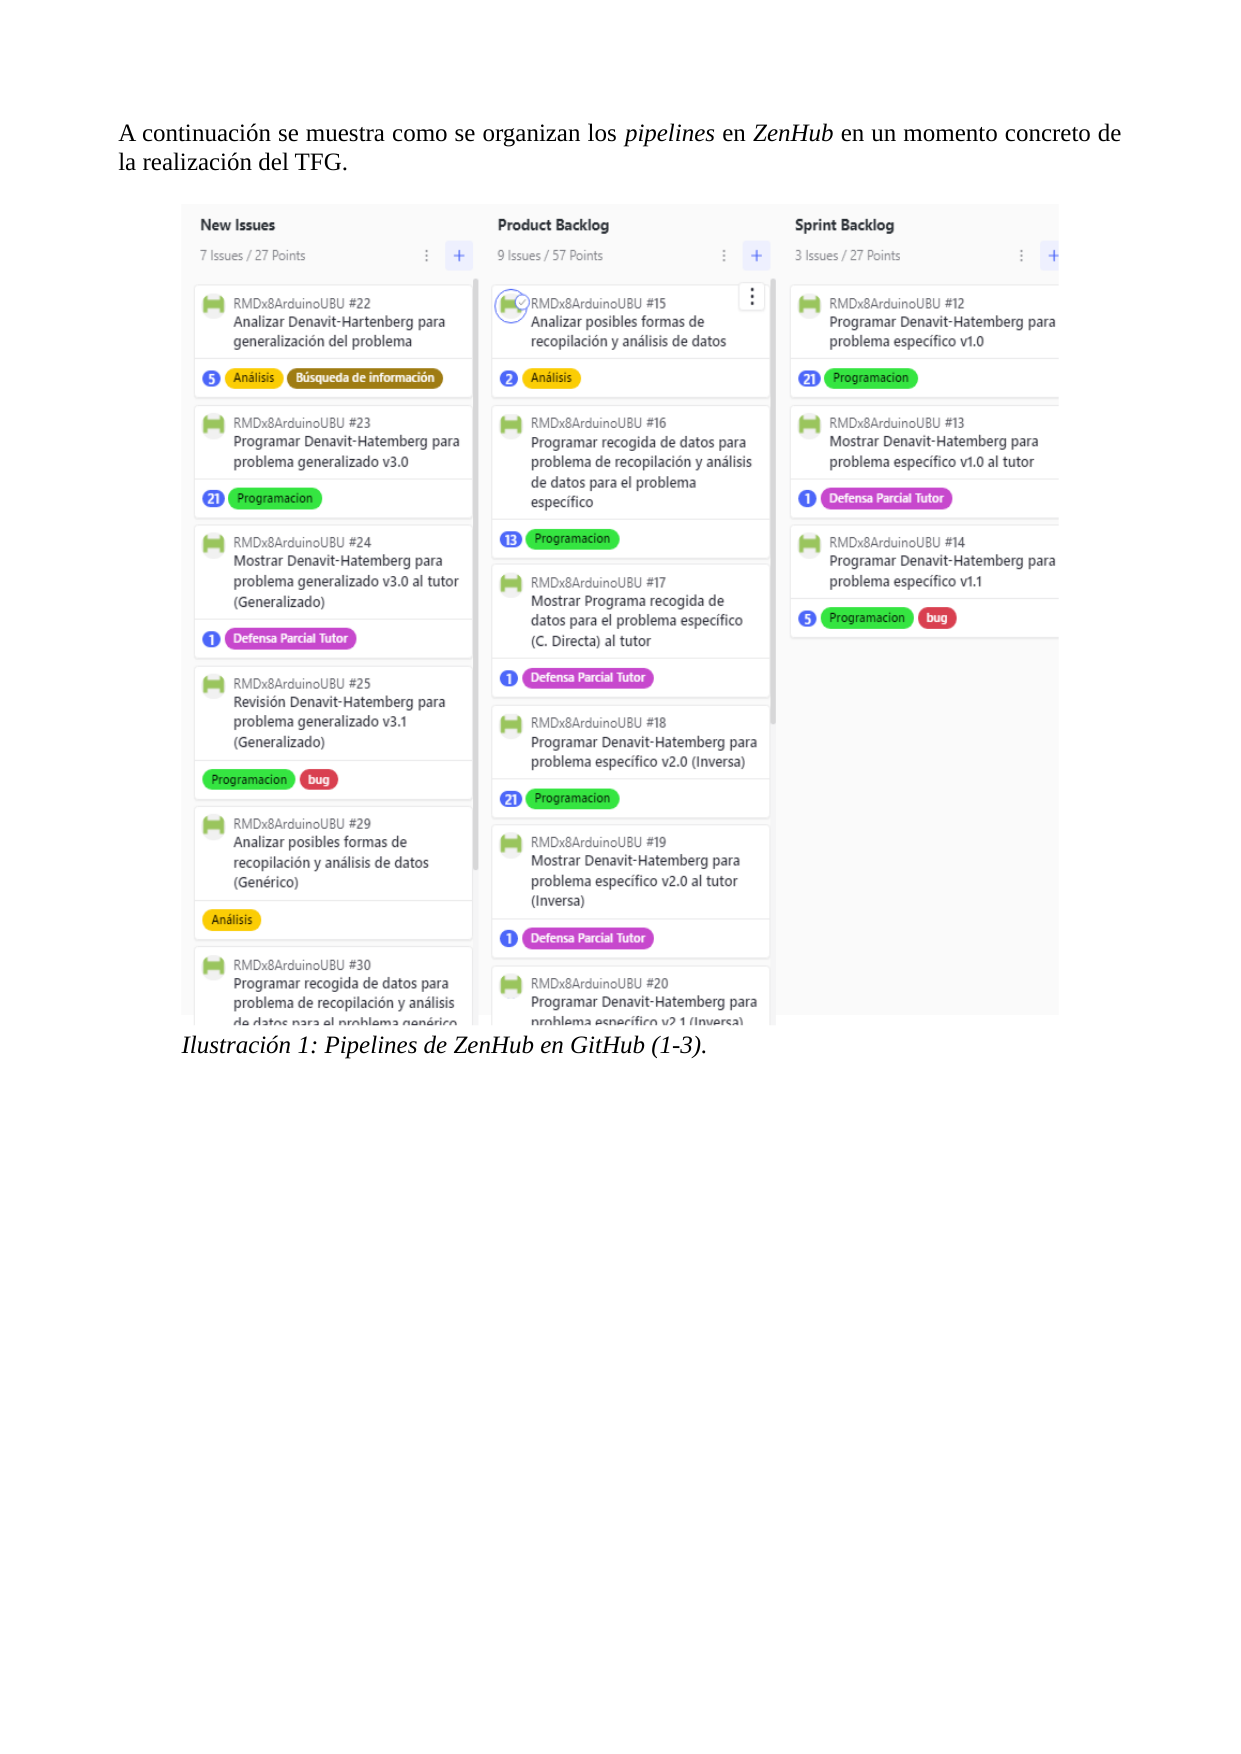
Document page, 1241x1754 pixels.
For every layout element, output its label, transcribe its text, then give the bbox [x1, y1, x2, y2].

text A continuación se muestra como se organizan los pipelines en ZenHub en un momento concreto de la realización del TFG. [118, 118, 1122, 176]
text Ilustración 1: Pipelines de ZenHub en GitHub (1-3). [181, 1031, 1059, 1059]
